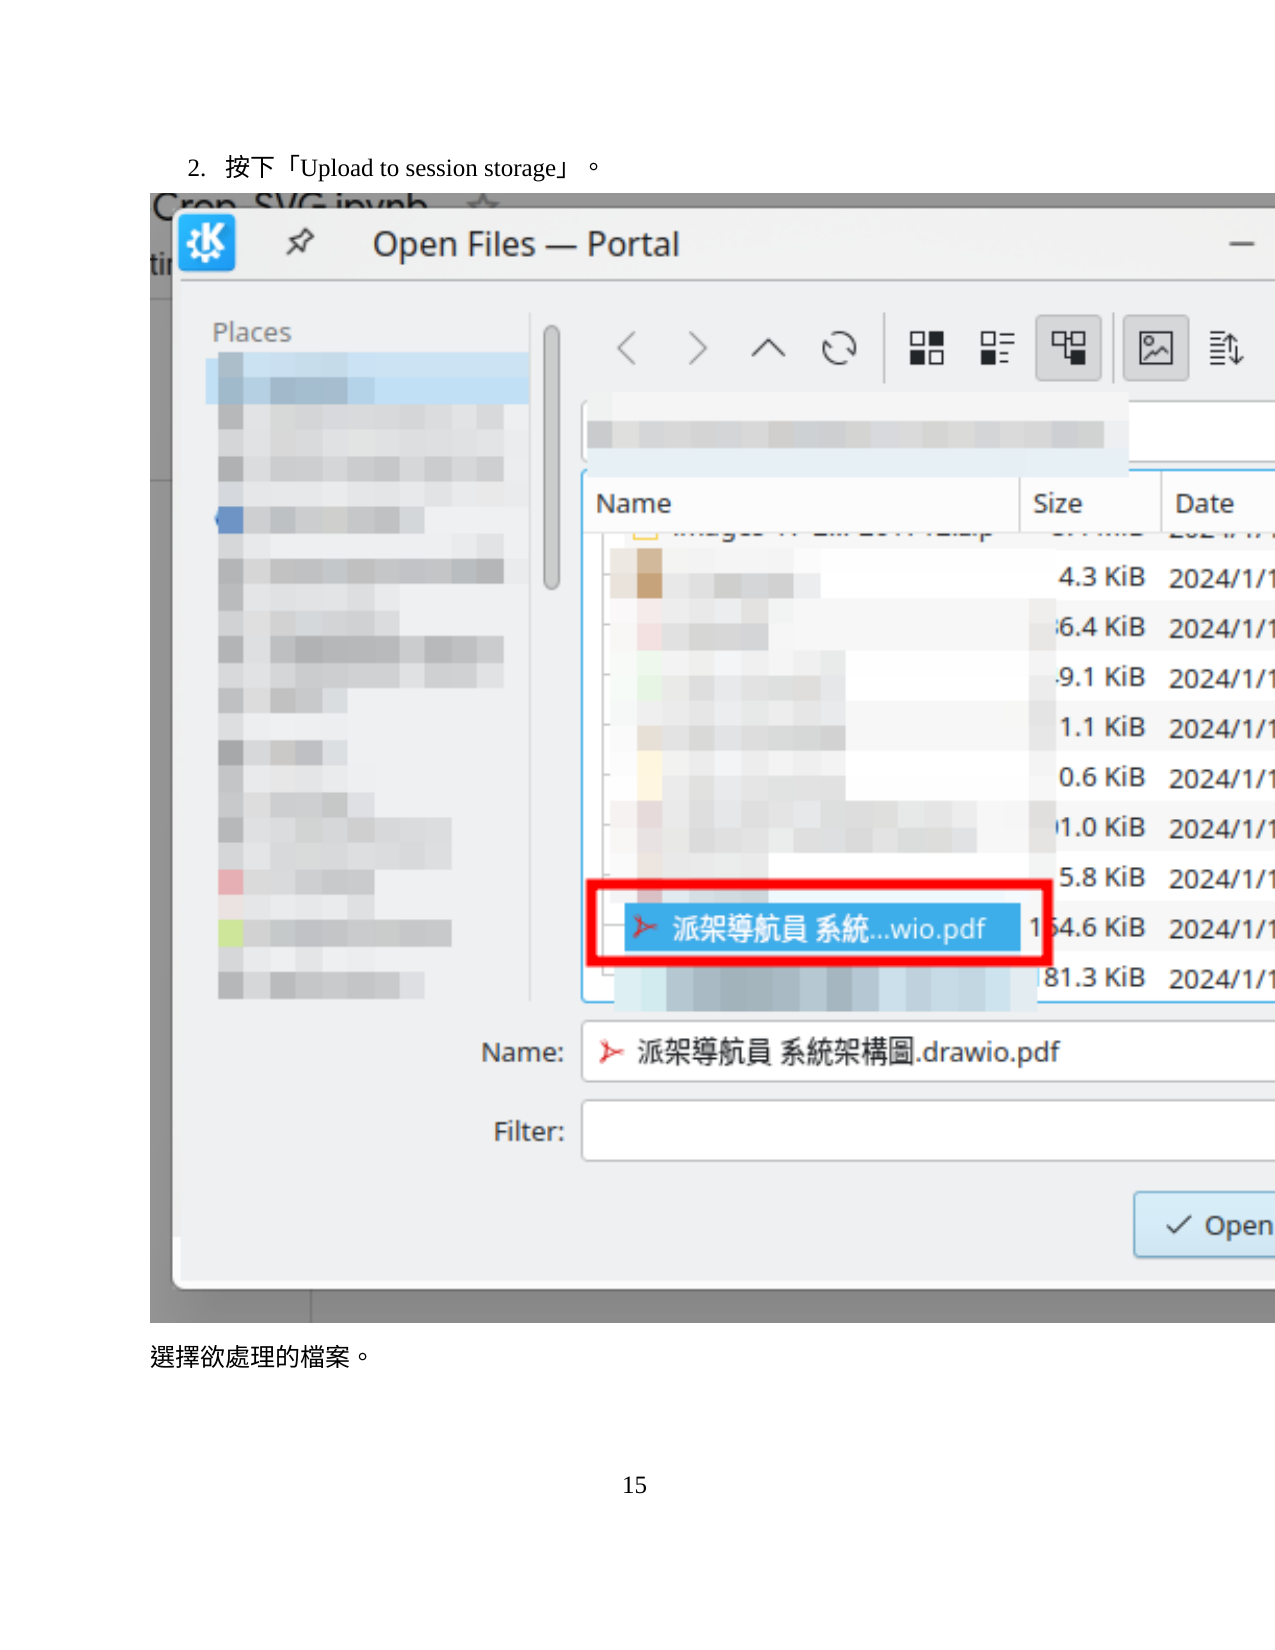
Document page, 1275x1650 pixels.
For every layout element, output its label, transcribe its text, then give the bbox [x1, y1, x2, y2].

text 選擇欲處理的檔案。 [150, 1340, 1125, 1374]
picture [150, 193, 1275, 1323]
list 按下「Upload to session storage」。 [187, 150, 1125, 184]
